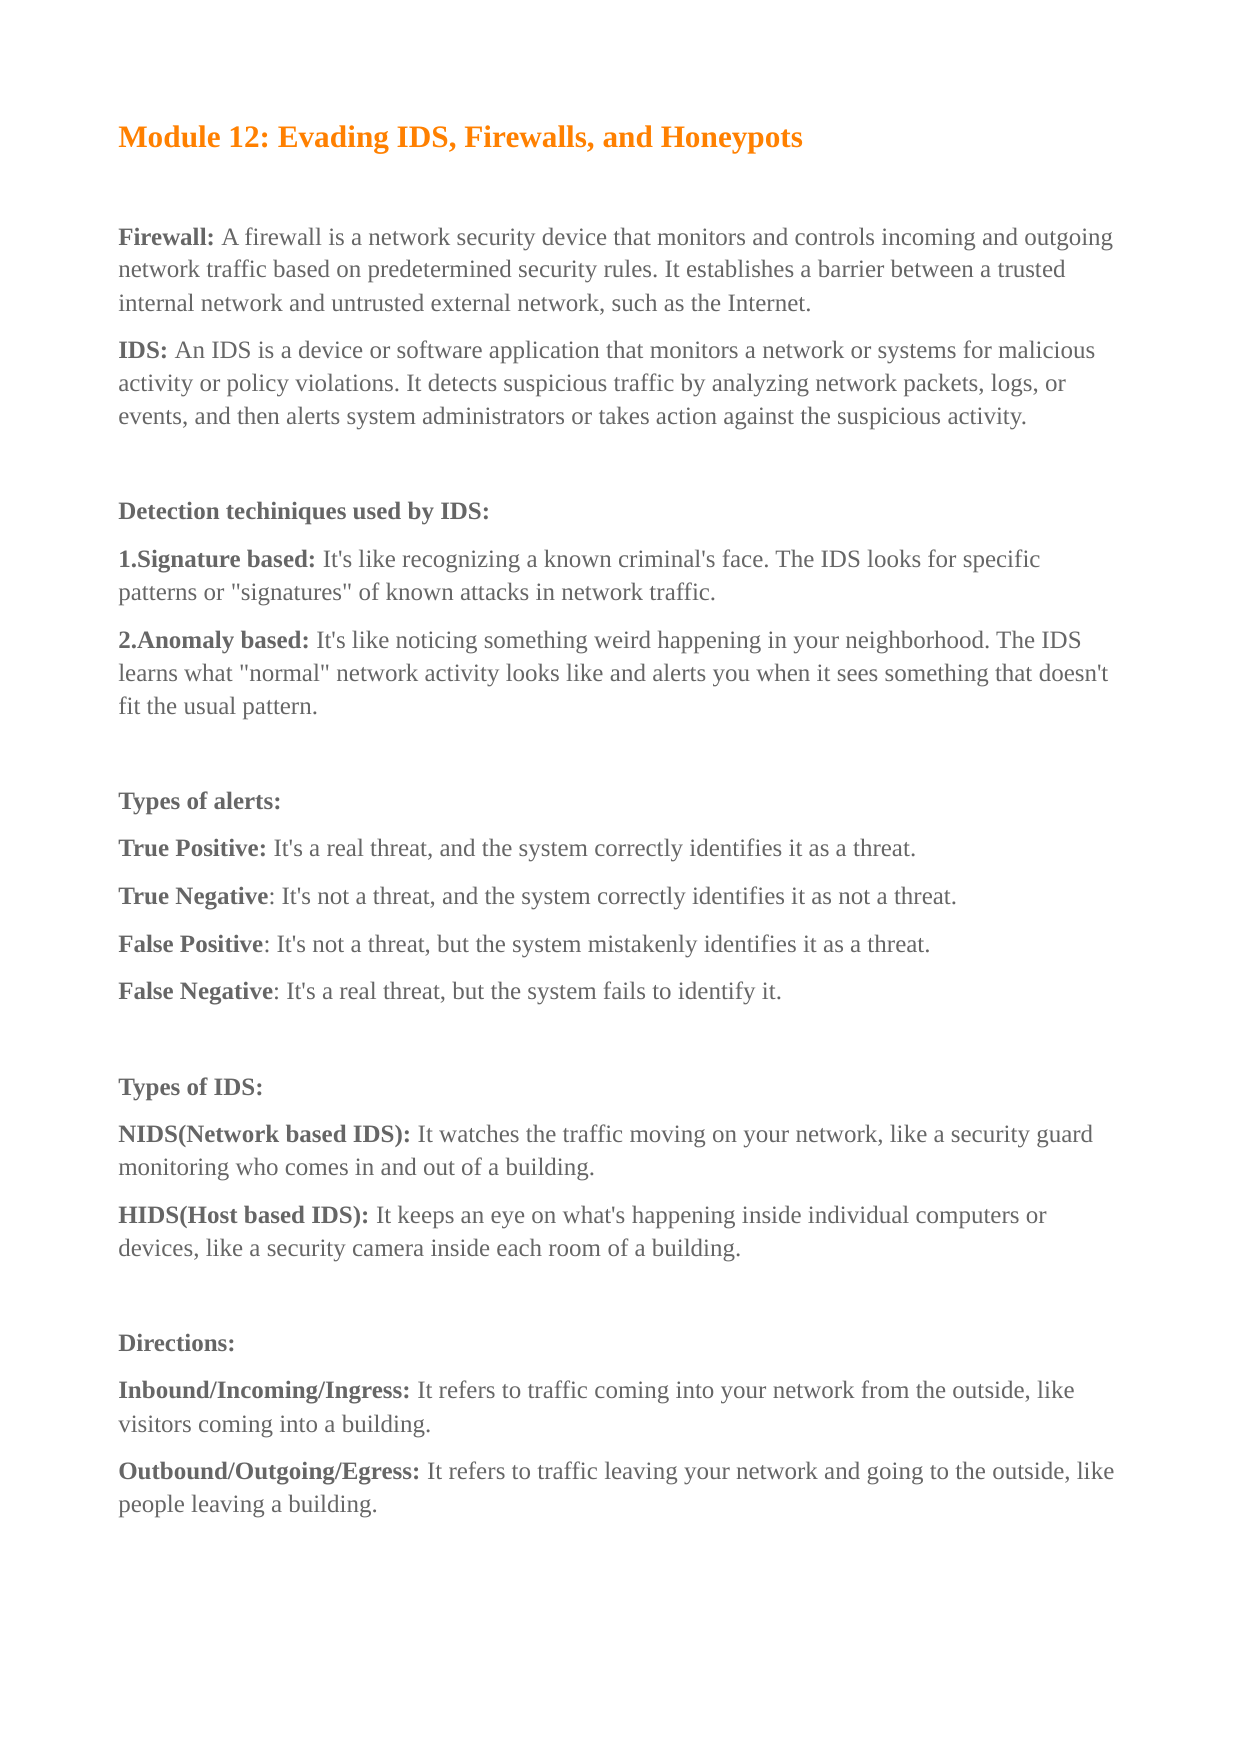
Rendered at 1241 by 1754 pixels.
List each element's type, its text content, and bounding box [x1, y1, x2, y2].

text Types of IDS: [118, 1072, 1122, 1100]
text NIDS(Network based IDS): It watches the traffic moving on your network, like a security guard monitoring who comes in and out of a building. [118, 1119, 1122, 1181]
text Firewall: A firewall is a network security device that monitors and controls incoming and outgoing network traffic based on predetermined security rules. It establishes a barrier between a trusted internal network and untrusted external network, such as the Internet. [118, 222, 1122, 316]
text Inbound/Incoming/Ingress: It refers to traffic coming into your network from the outside, like visitors coming into a building. [118, 1376, 1122, 1437]
text Directions: [118, 1328, 1122, 1357]
text HIDS(Host based IDS): It keeps an eye on what's happening inside individual computers or devices, like a security camera inside each room of a building. [118, 1200, 1122, 1262]
text Types of alerts: [118, 786, 1122, 815]
text True Positive: It's a real threat, and the system correctly identifies it as a threat. [118, 833, 1122, 862]
text Outbound/Outgoing/Egress: It refers to traffic leaving your network and going to the outside, like people leaving a building. [118, 1456, 1122, 1518]
text True Negative: It's not a threat, and the system correctly identifies it as not a threat. [118, 881, 1122, 910]
text IDS: An IDS is a device or software application that monitors a network or systems for malicious activity or policy violations. It detects suspicious traffic by analyzing network packets, logs, or events, and then alerts system administrators or takes action against the suspicious activity. [118, 335, 1122, 430]
text False Positive: It's not a threat, but the system mistakenly identifies it as a threat. [118, 929, 1122, 957]
text 1.Signature based: It's like recognizing a known criminal's face. The IDS looks for specific patterns or "signatures" of known attacks in network traffic. [118, 544, 1122, 606]
text Module 12: Evading IDS, Firewalls, and Honeypots [118, 118, 1122, 154]
text False Negative: It's a real threat, but the system fails to identify it. [118, 976, 1122, 1005]
text Detection techiniques used by IDS: [118, 496, 1122, 525]
text 2.Anomaly based: It's like noticing something weird happening in your neighborhood. The IDS learns what "normal" network activity looks like and alerts you when it sees something that doesn't fit the usual pattern. [118, 625, 1122, 719]
